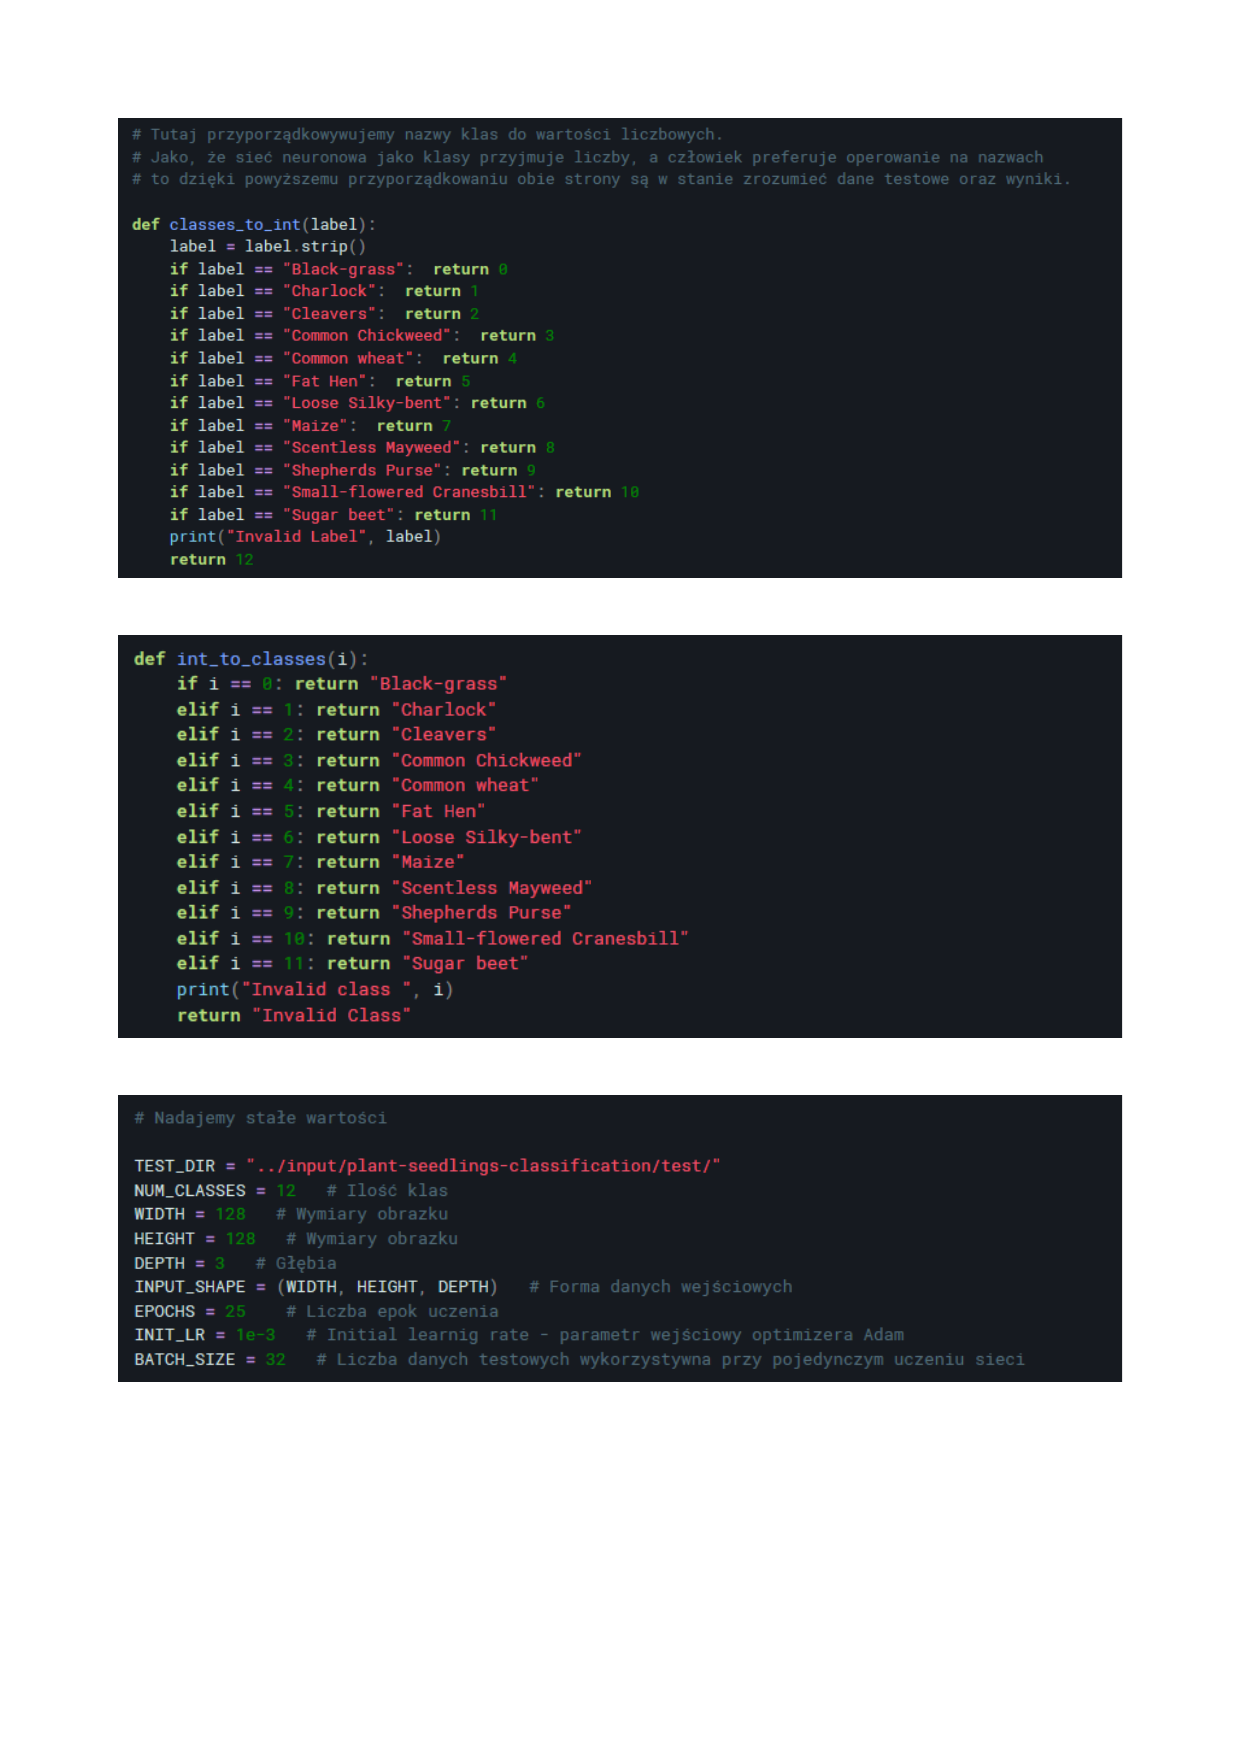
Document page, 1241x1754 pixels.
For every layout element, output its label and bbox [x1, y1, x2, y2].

picture [118, 635, 1123, 1038]
picture [118, 118, 1123, 578]
picture [118, 1095, 1123, 1382]
